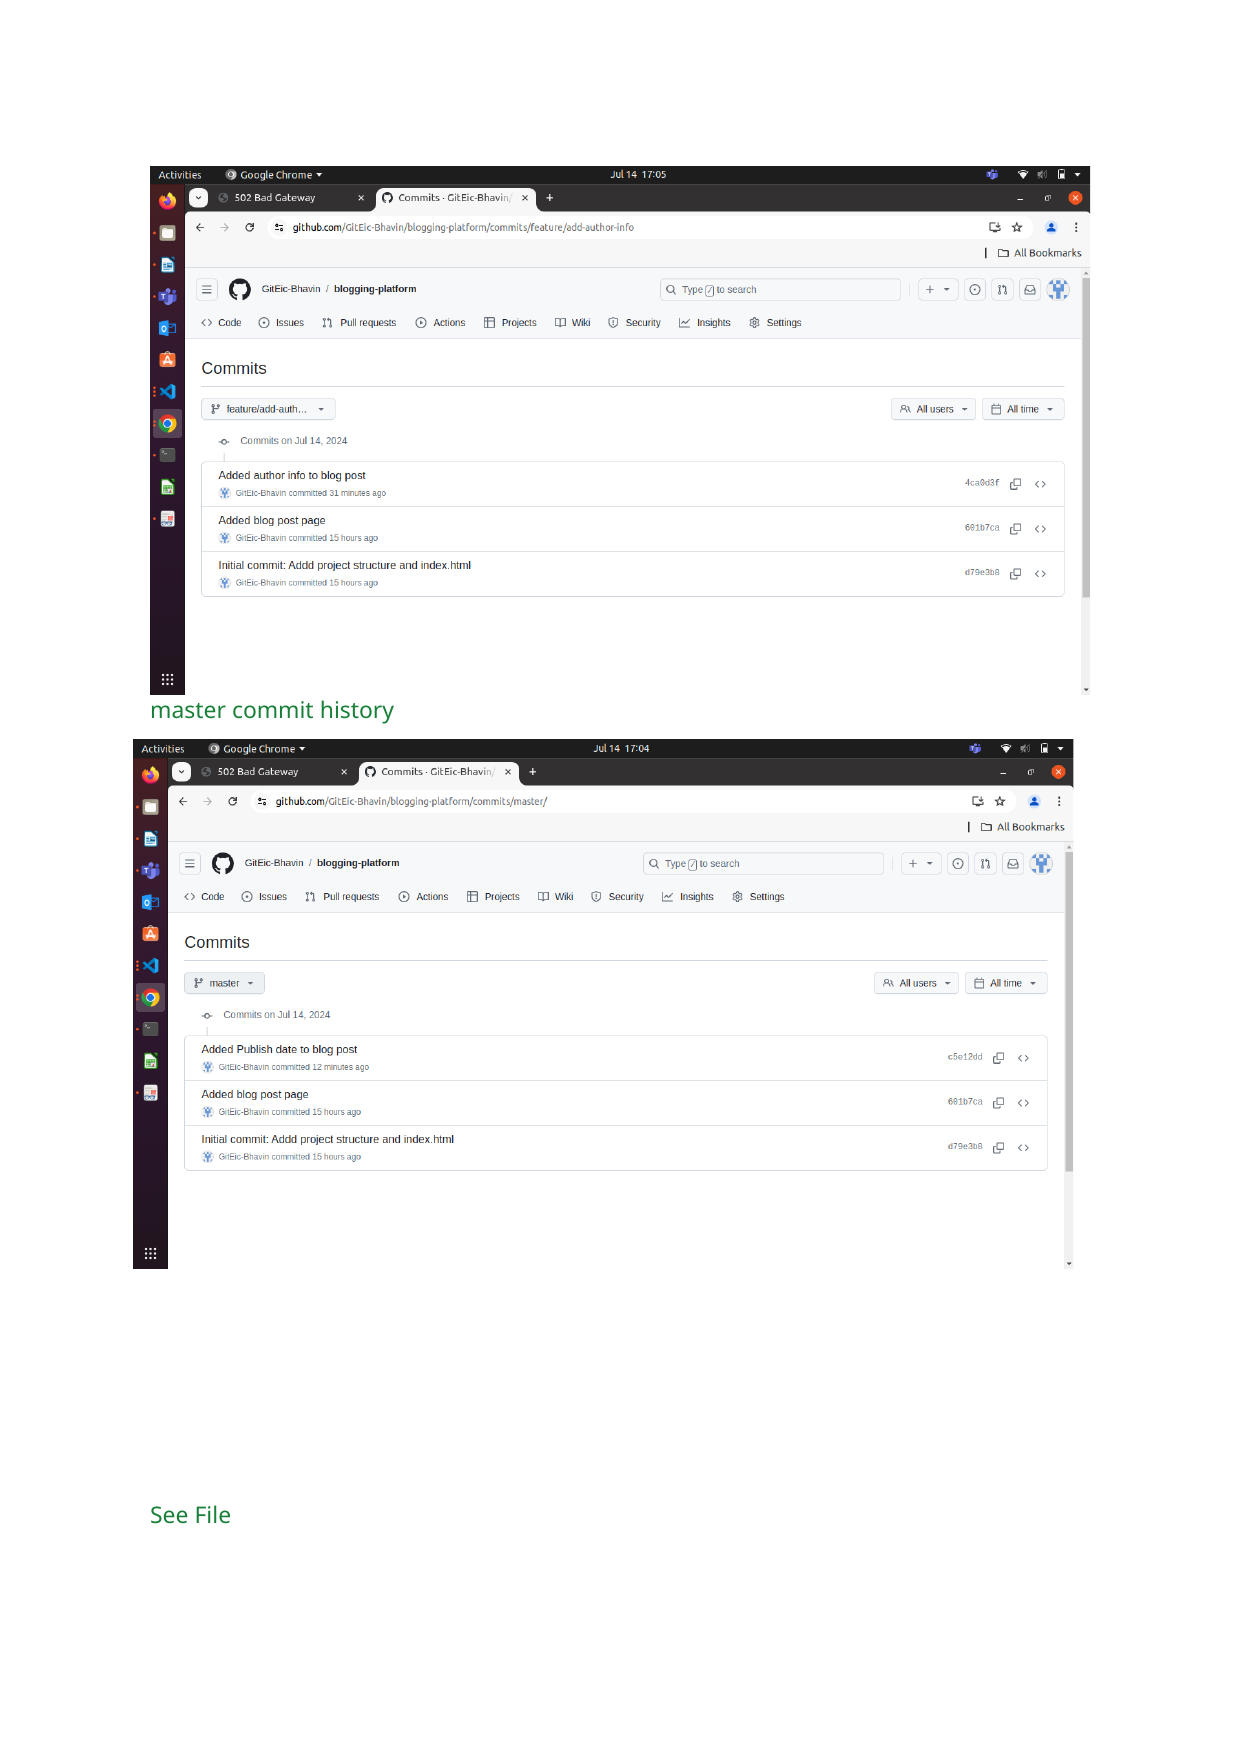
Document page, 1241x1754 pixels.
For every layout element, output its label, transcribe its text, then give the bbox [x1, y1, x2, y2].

text [150, 150, 1090, 166]
text master commit history [150, 695, 1090, 726]
text See File [150, 1499, 1090, 1530]
picture [150, 166, 1091, 695]
picture [133, 739, 1074, 1269]
